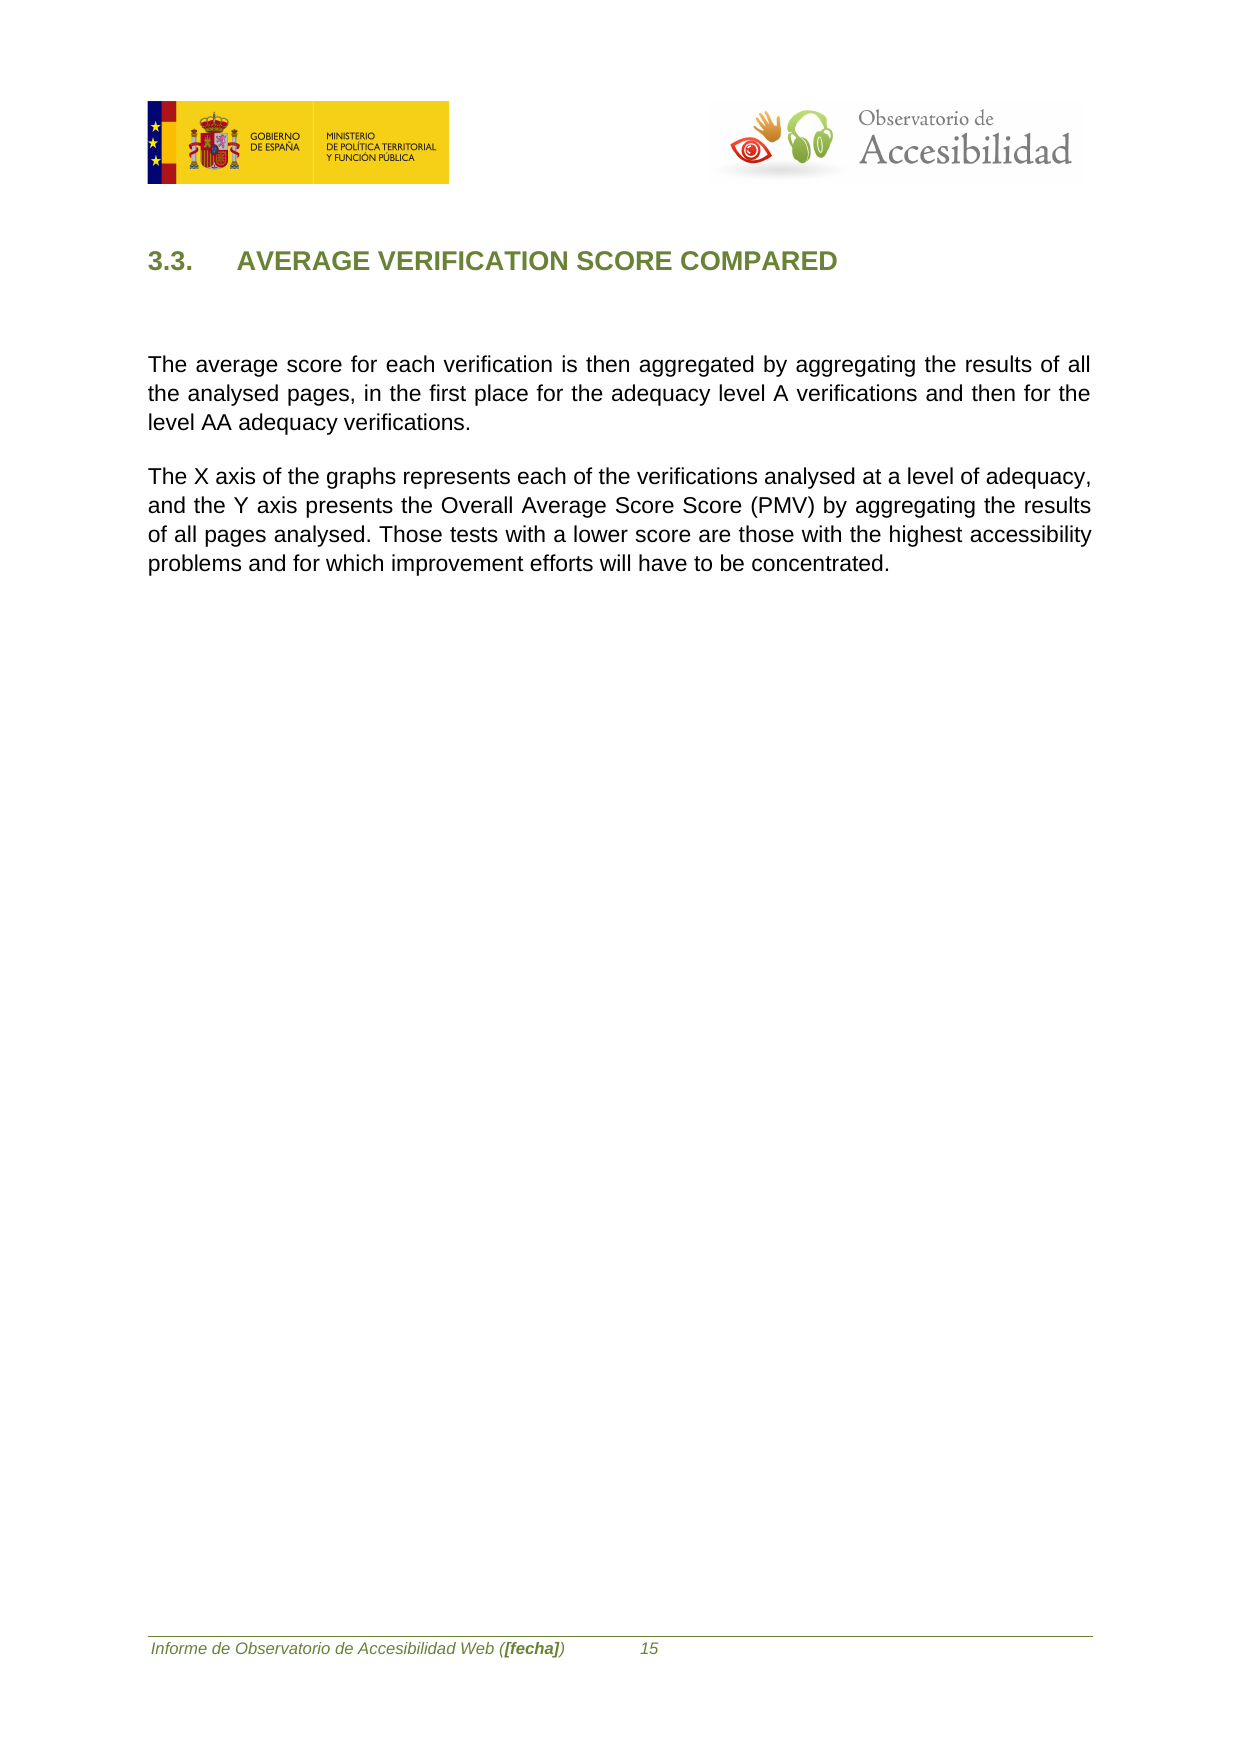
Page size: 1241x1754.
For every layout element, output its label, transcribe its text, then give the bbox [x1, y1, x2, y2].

text The average score for each verification is then aggregated by aggregating the results of all the analysed pages, in the first place for the adequacy level A verifications and then for the level AA adequacy verifications. [148, 351, 1092, 435]
picture [710, 101, 1086, 184]
picture [147, 101, 450, 184]
text The X axis of the graphs represents each of the verifications analysed at a level of adequacy, and the Y axis presents the Overall Average Score Score (PMV) by aggregating the results of all pages analysed. Those tests with a lower score are those with the highest accessibility problems and for which improvement efforts will have to be concentrated. [148, 463, 1092, 576]
subtitle Average verification score compared [148, 245, 1092, 276]
